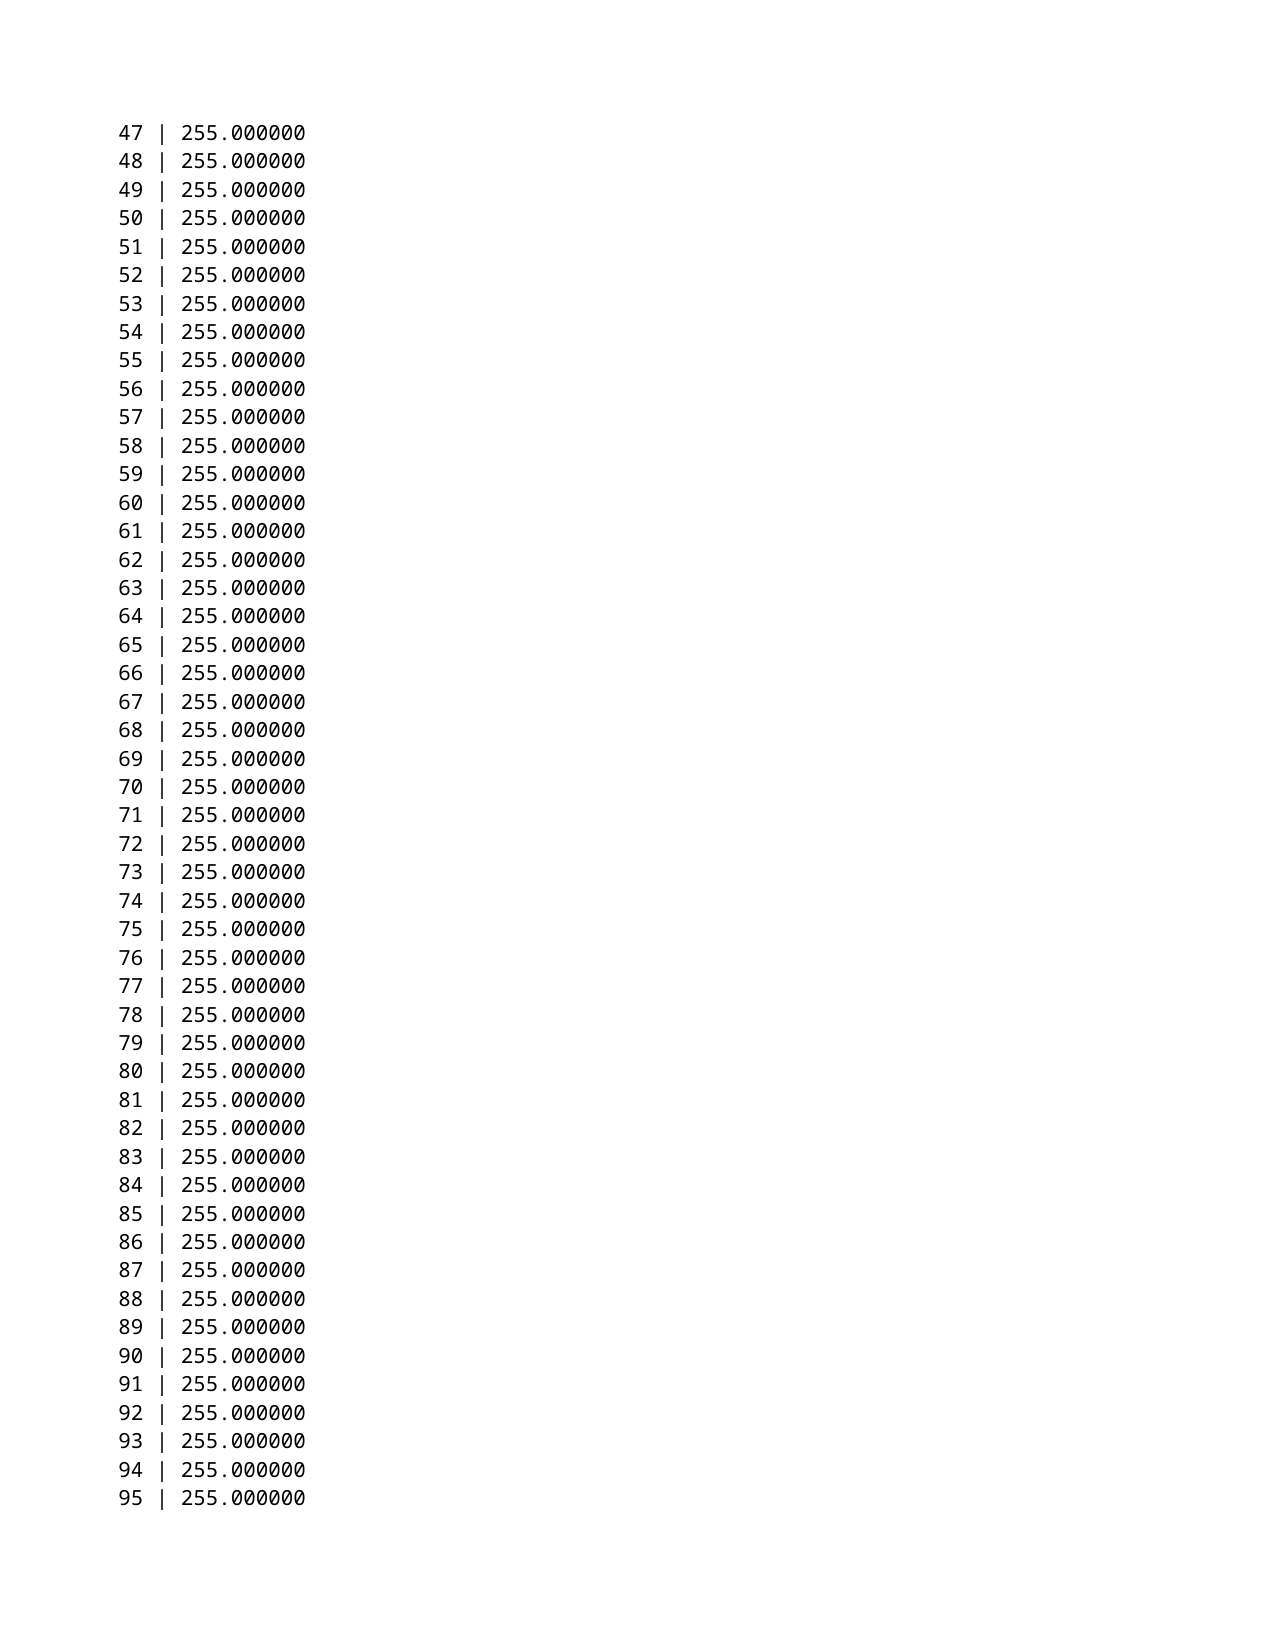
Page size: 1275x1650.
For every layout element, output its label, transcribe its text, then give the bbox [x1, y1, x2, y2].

text 94 | 255.000000 [118, 1455, 1157, 1483]
text 93 | 255.000000 [118, 1426, 1157, 1455]
text 63 | 255.000000 [118, 573, 1157, 602]
text 70 | 255.000000 [118, 772, 1157, 801]
text 52 | 255.000000 [118, 260, 1157, 289]
text 47 | 255.000000 [118, 118, 1157, 147]
text 89 | 255.000000 [118, 1312, 1157, 1341]
text 90 | 255.000000 [118, 1341, 1157, 1369]
text 80 | 255.000000 [118, 1057, 1157, 1085]
text 83 | 255.000000 [118, 1142, 1157, 1170]
text 91 | 255.000000 [118, 1369, 1157, 1398]
text 76 | 255.000000 [118, 943, 1157, 971]
text 92 | 255.000000 [118, 1398, 1157, 1426]
text 95 | 255.000000 [118, 1483, 1157, 1512]
text 85 | 255.000000 [118, 1199, 1157, 1227]
text 58 | 255.000000 [118, 431, 1157, 459]
text 67 | 255.000000 [118, 687, 1157, 715]
text 60 | 255.000000 [118, 488, 1157, 516]
text 48 | 255.000000 [118, 147, 1157, 175]
text 86 | 255.000000 [118, 1227, 1157, 1256]
text 50 | 255.000000 [118, 203, 1157, 232]
text 75 | 255.000000 [118, 914, 1157, 943]
text 56 | 255.000000 [118, 374, 1157, 402]
text 57 | 255.000000 [118, 402, 1157, 431]
text 53 | 255.000000 [118, 289, 1157, 317]
text 79 | 255.000000 [118, 1028, 1157, 1057]
text 81 | 255.000000 [118, 1085, 1157, 1113]
text 54 | 255.000000 [118, 317, 1157, 346]
text 62 | 255.000000 [118, 545, 1157, 573]
text 71 | 255.000000 [118, 801, 1157, 829]
text 77 | 255.000000 [118, 971, 1157, 1000]
text 68 | 255.000000 [118, 715, 1157, 744]
text 87 | 255.000000 [118, 1256, 1157, 1284]
text 84 | 255.000000 [118, 1170, 1157, 1199]
text 65 | 255.000000 [118, 630, 1157, 658]
text 73 | 255.000000 [118, 857, 1157, 886]
text 82 | 255.000000 [118, 1113, 1157, 1142]
text 78 | 255.000000 [118, 1000, 1157, 1028]
text 51 | 255.000000 [118, 232, 1157, 260]
text 66 | 255.000000 [118, 658, 1157, 687]
text 64 | 255.000000 [118, 602, 1157, 630]
text 49 | 255.000000 [118, 175, 1157, 203]
text 55 | 255.000000 [118, 346, 1157, 374]
text 69 | 255.000000 [118, 744, 1157, 772]
text 74 | 255.000000 [118, 886, 1157, 914]
text 72 | 255.000000 [118, 829, 1157, 857]
text 88 | 255.000000 [118, 1284, 1157, 1312]
text 61 | 255.000000 [118, 516, 1157, 545]
text 59 | 255.000000 [118, 459, 1157, 488]
